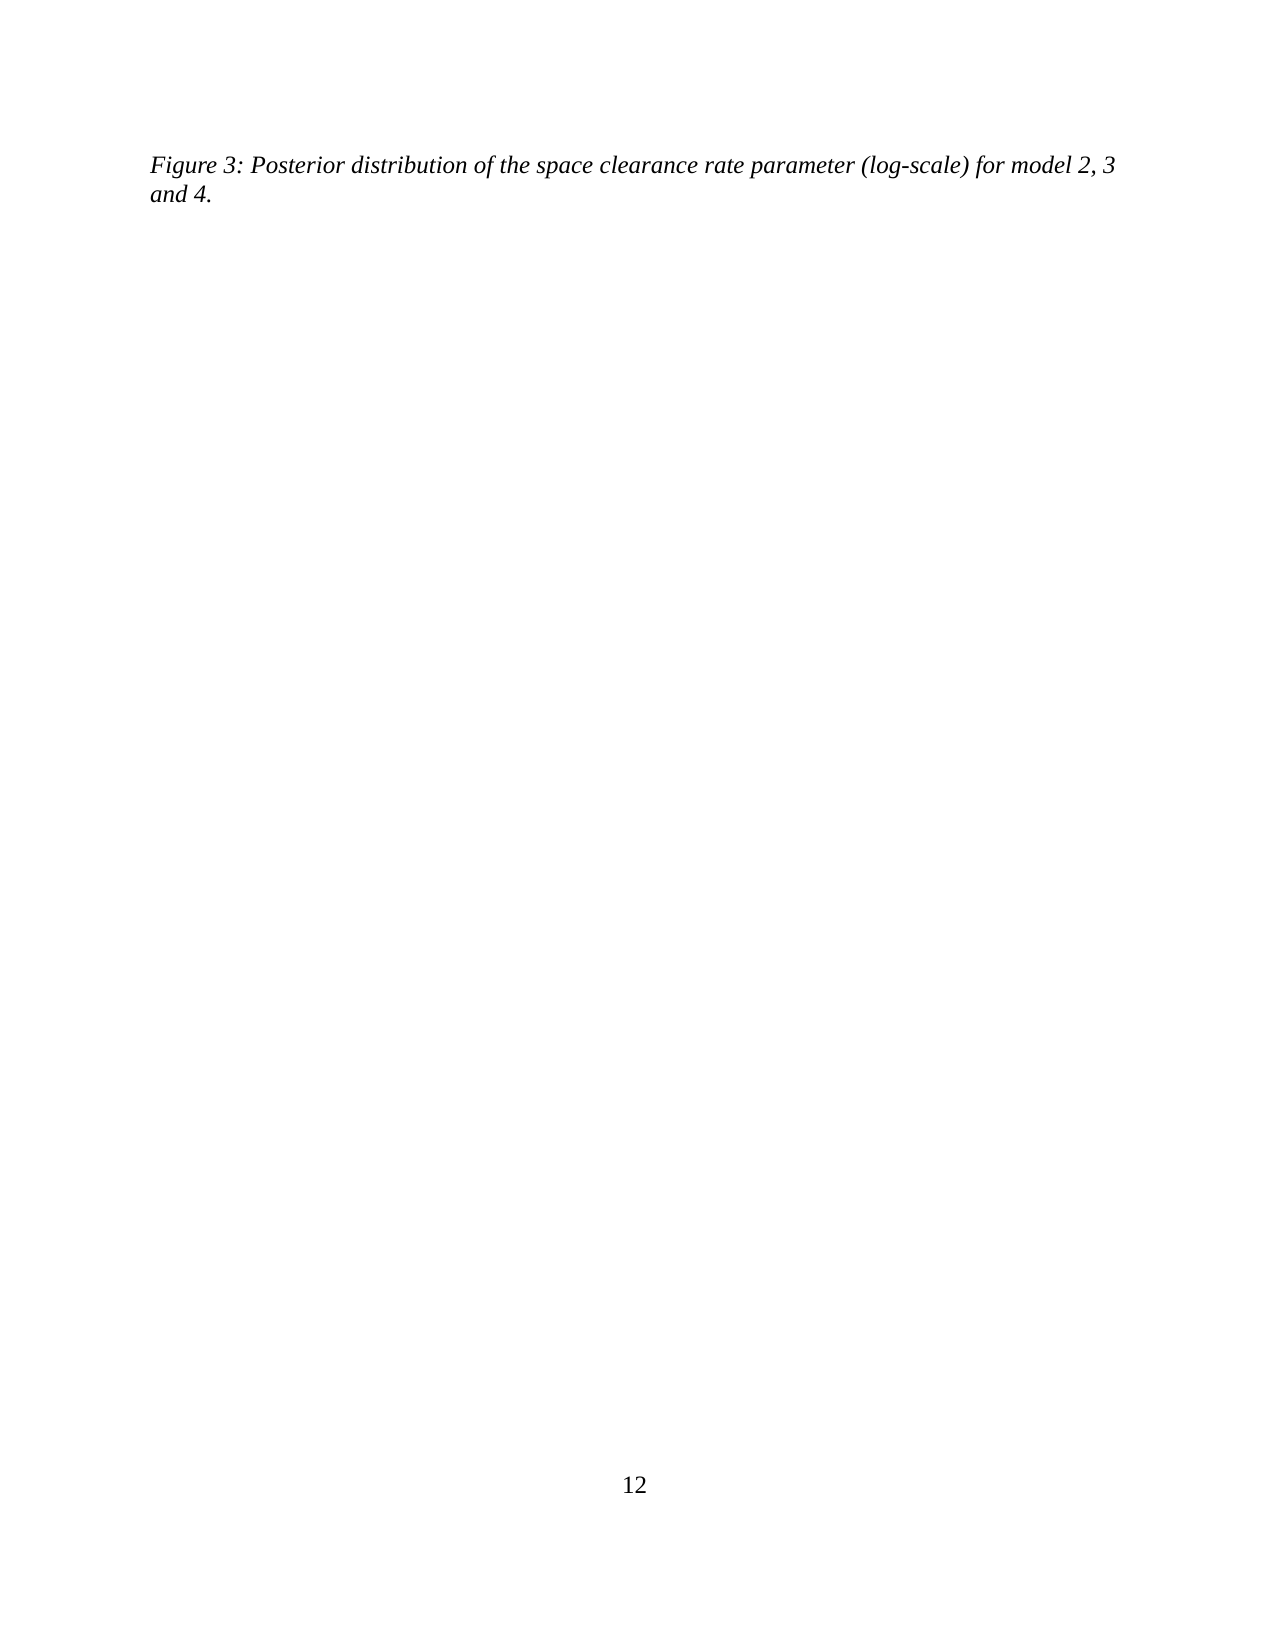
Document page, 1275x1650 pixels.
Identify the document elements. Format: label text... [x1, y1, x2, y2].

text Figure 3: Posterior distribution of the space clearance rate parameter (log-scale) for model 2, 3 and 4. [150, 150, 1125, 207]
